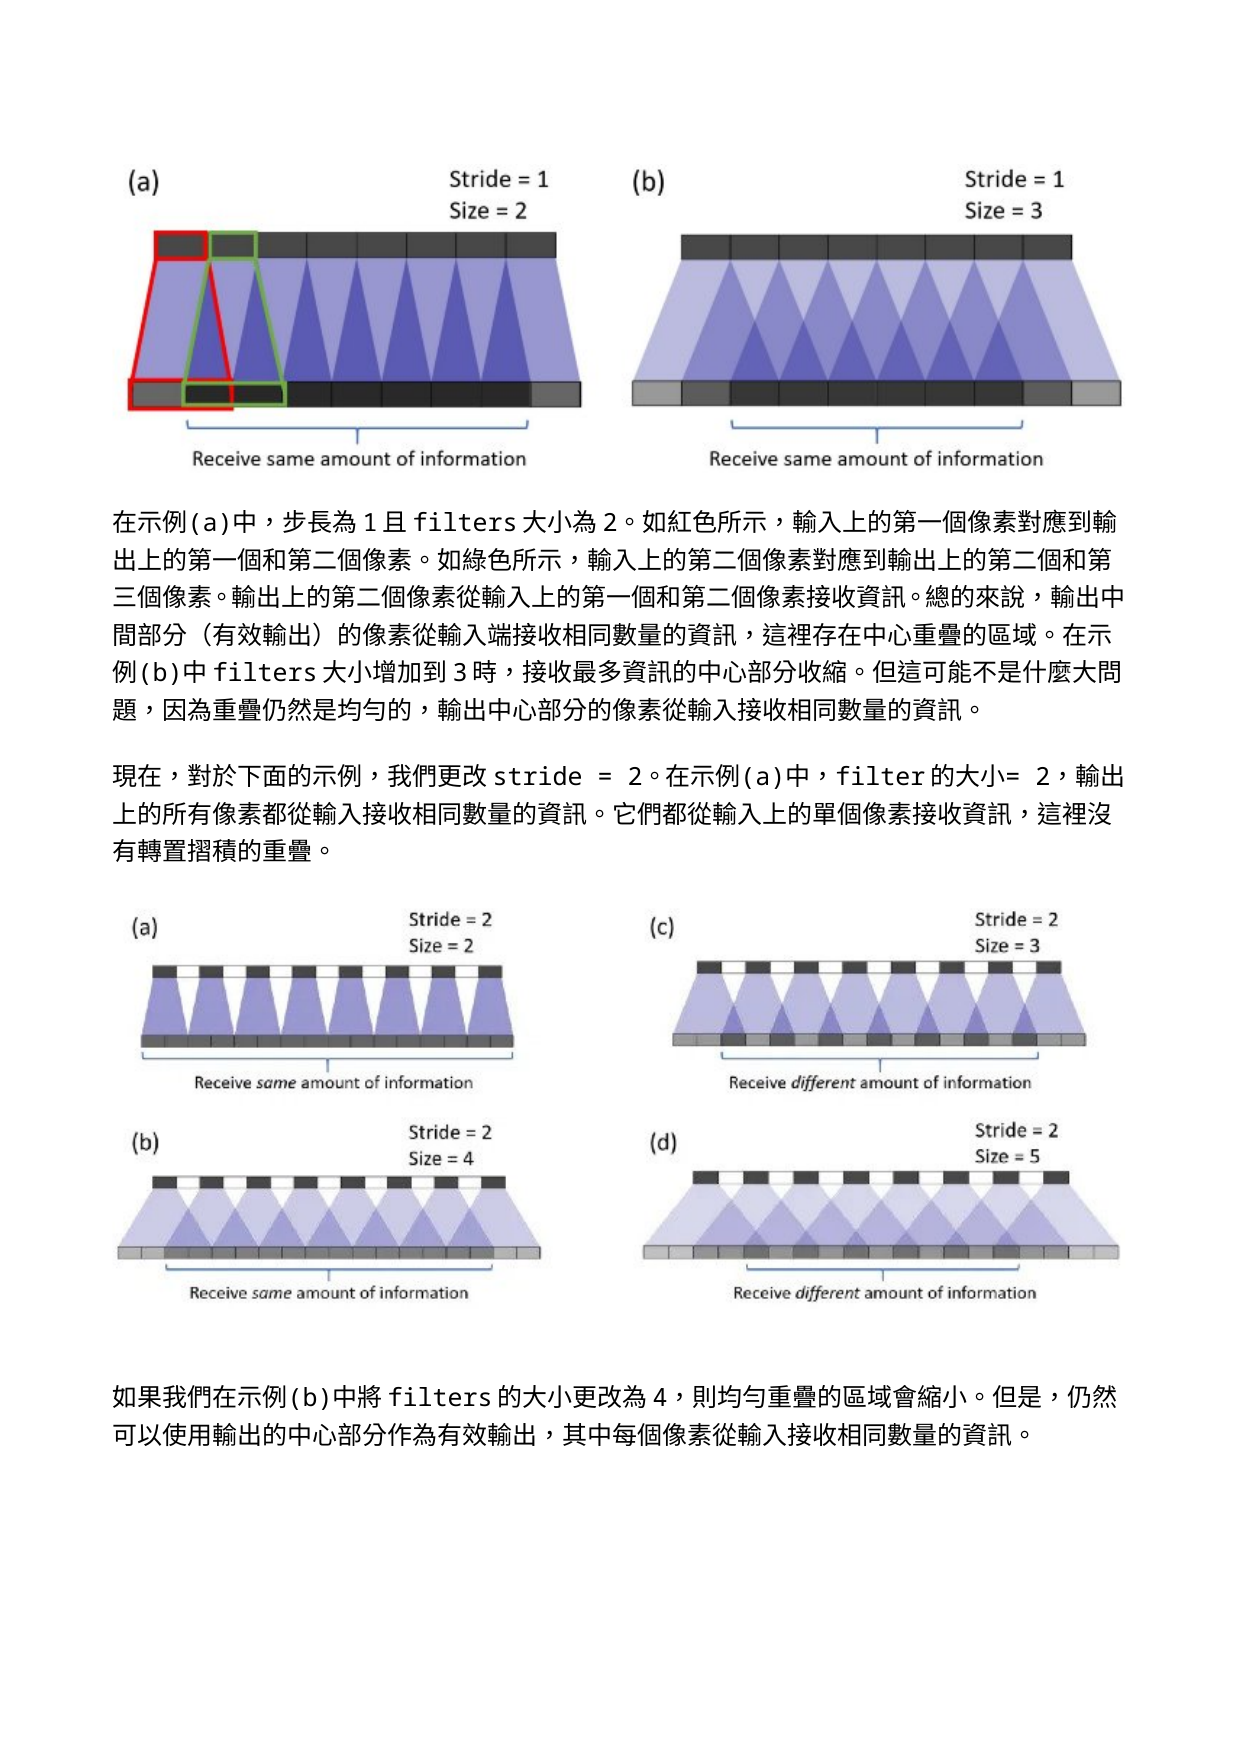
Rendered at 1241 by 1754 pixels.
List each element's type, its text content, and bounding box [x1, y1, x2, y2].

text 如果我們在示例(b)中將filters的大小更改為4，則均勻重疊的區域會縮小。但是，仍然可以使用輸出的中心部分作為有效輸出，其中每個像素從輸入接收相同數量的資訊。 [112, 1377, 1125, 1452]
text 現在，對於下面的示例，我們更改stride = 2。在示例(a)中，filter的大小= 2，輸出上的所有像素都從輸入接收相同數量的資訊。它們都從輸入上的單個像素接收資訊，這裡沒有轉置摺積的重疊。 [112, 756, 1125, 869]
picture [112, 164, 1125, 473]
text 在示例(a)中，步長為1且filters大小為2。如紅色所示，輸入上的第一個像素對應到輸出上的第一個和第二個像素。如綠色所示，輸入上的第二個像素對應到輸出上的第二個和第三個像素。輸出上的第二個像素從輸入上的第一個和第二個像素接收資訊。總的來說，輸出中間部分（有效輸出）的像素從輸入端接收相同數量的資訊，這裡存在中心重疊的區域。在示例(b)中filters大小增加到3時，接收最多資訊的中心部分收縮。但這可能不是什麼大問題，因為重疊仍然是均勻的，輸出中心部分的像素從輸入接收相同數量的資訊。 [112, 473, 1125, 727]
picture [112, 897, 1125, 1309]
